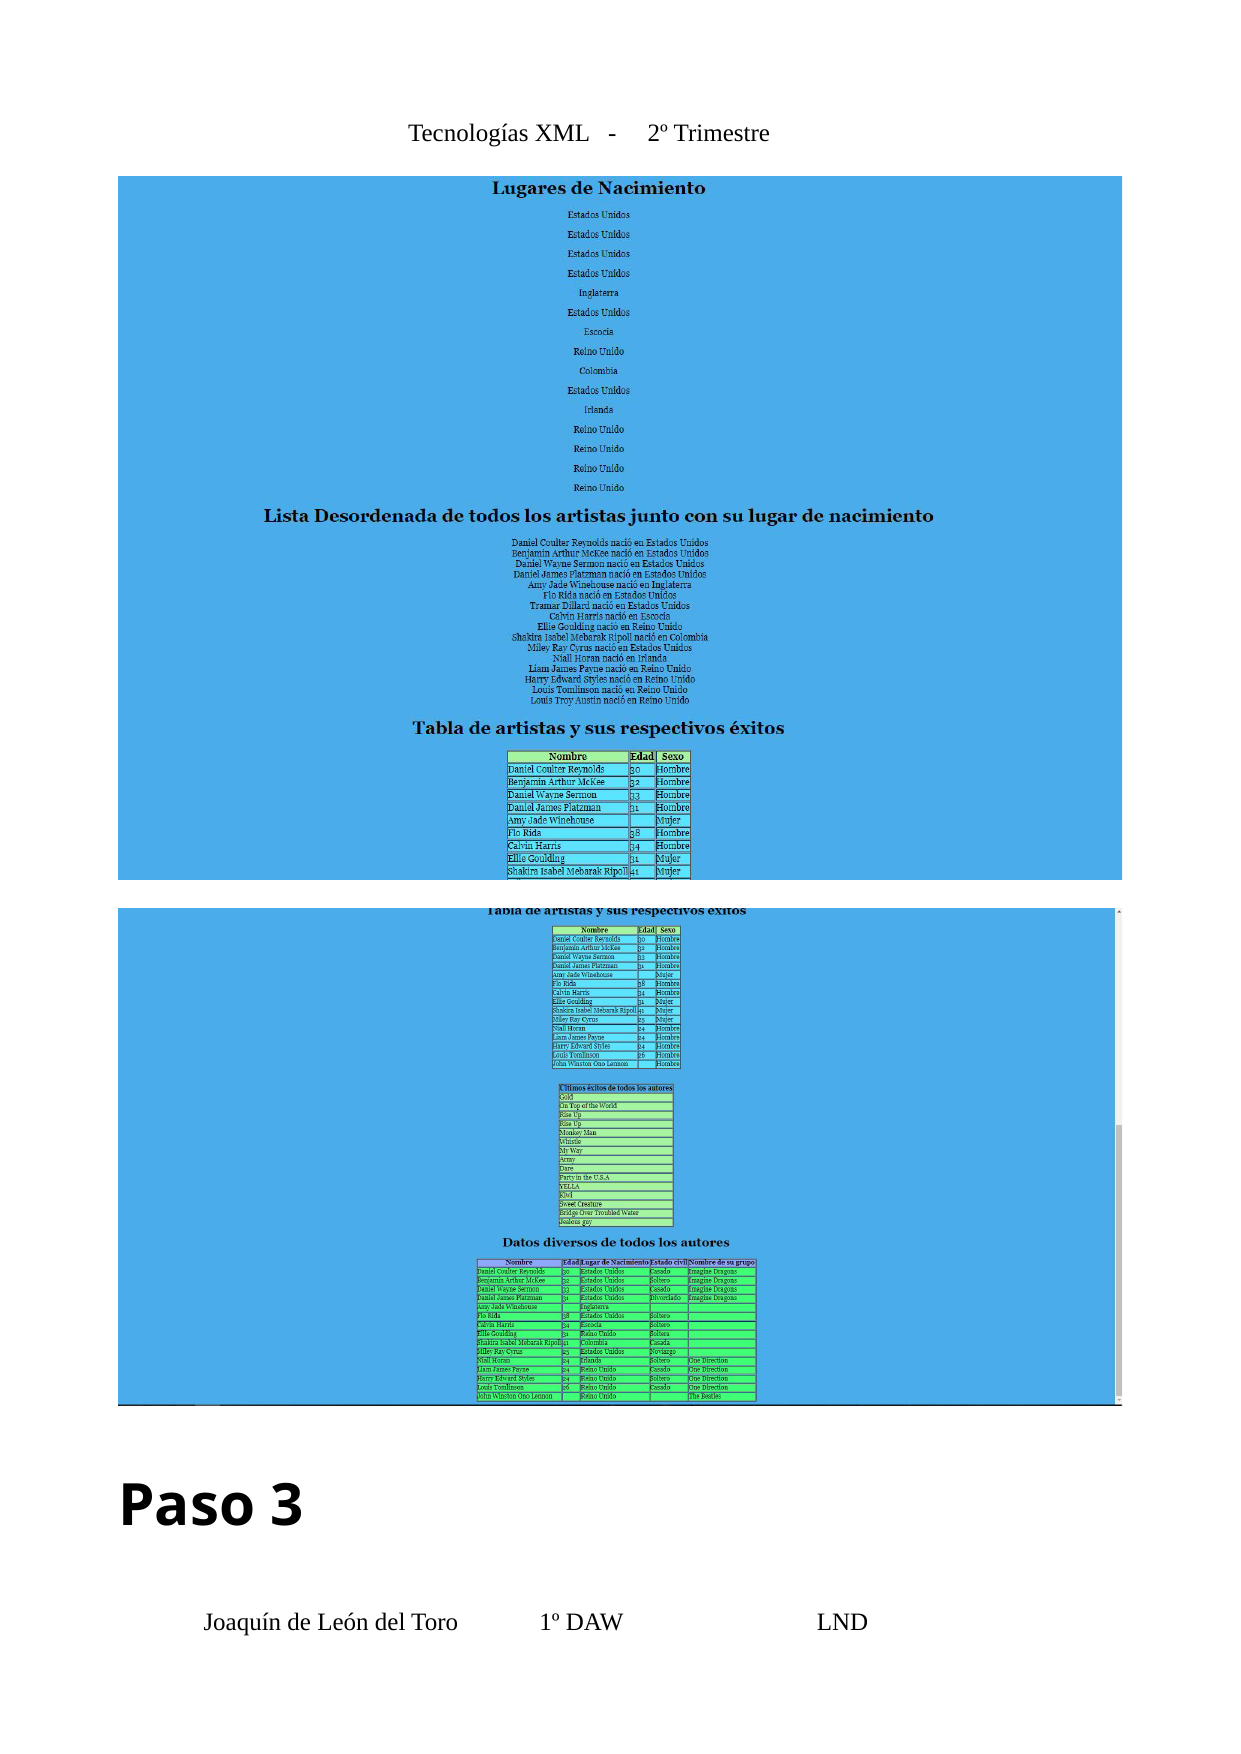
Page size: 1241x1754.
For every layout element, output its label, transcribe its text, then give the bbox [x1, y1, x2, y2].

picture [118, 908, 1123, 1406]
picture [118, 176, 1123, 880]
text Paso 3 [118, 1463, 1122, 1542]
